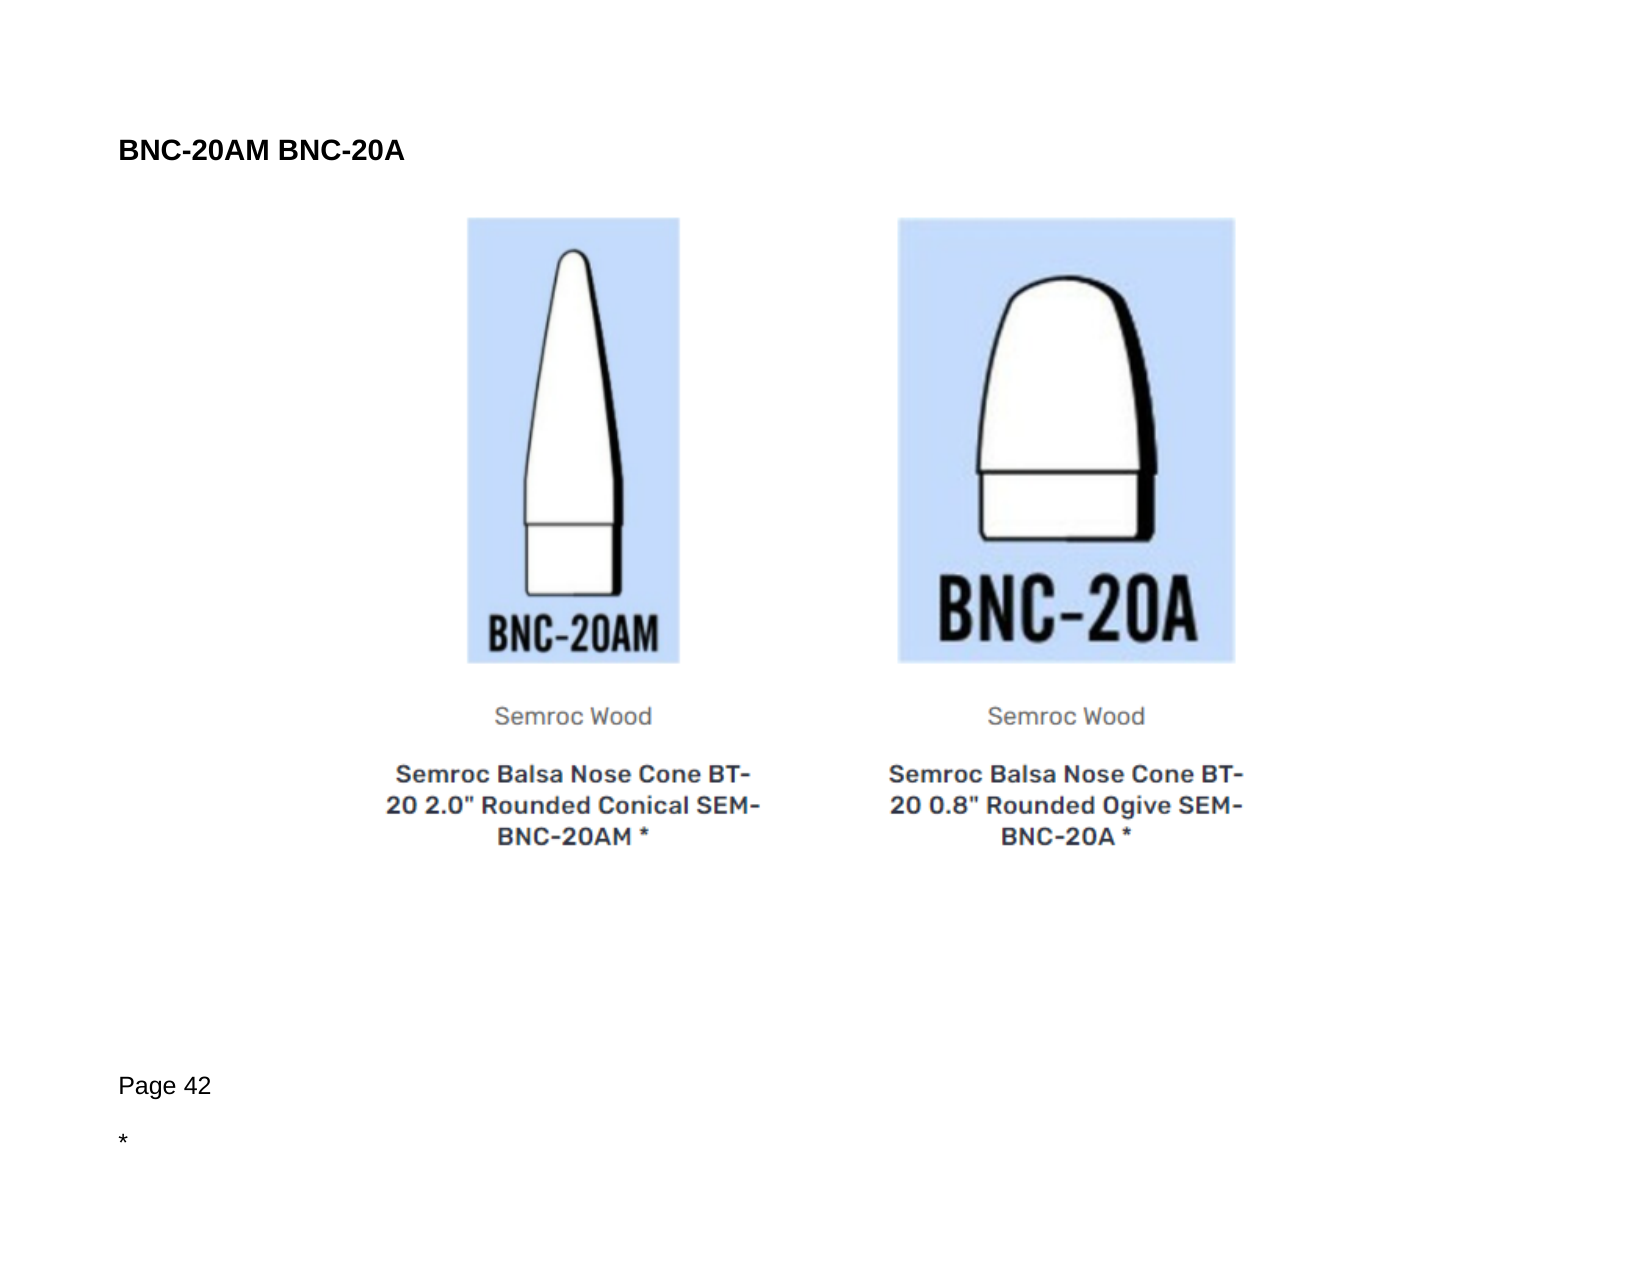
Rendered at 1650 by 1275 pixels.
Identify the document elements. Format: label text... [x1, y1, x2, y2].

subtitle BNC-20AM BNC-20A [118, 133, 1532, 166]
picture [375, 196, 1275, 861]
